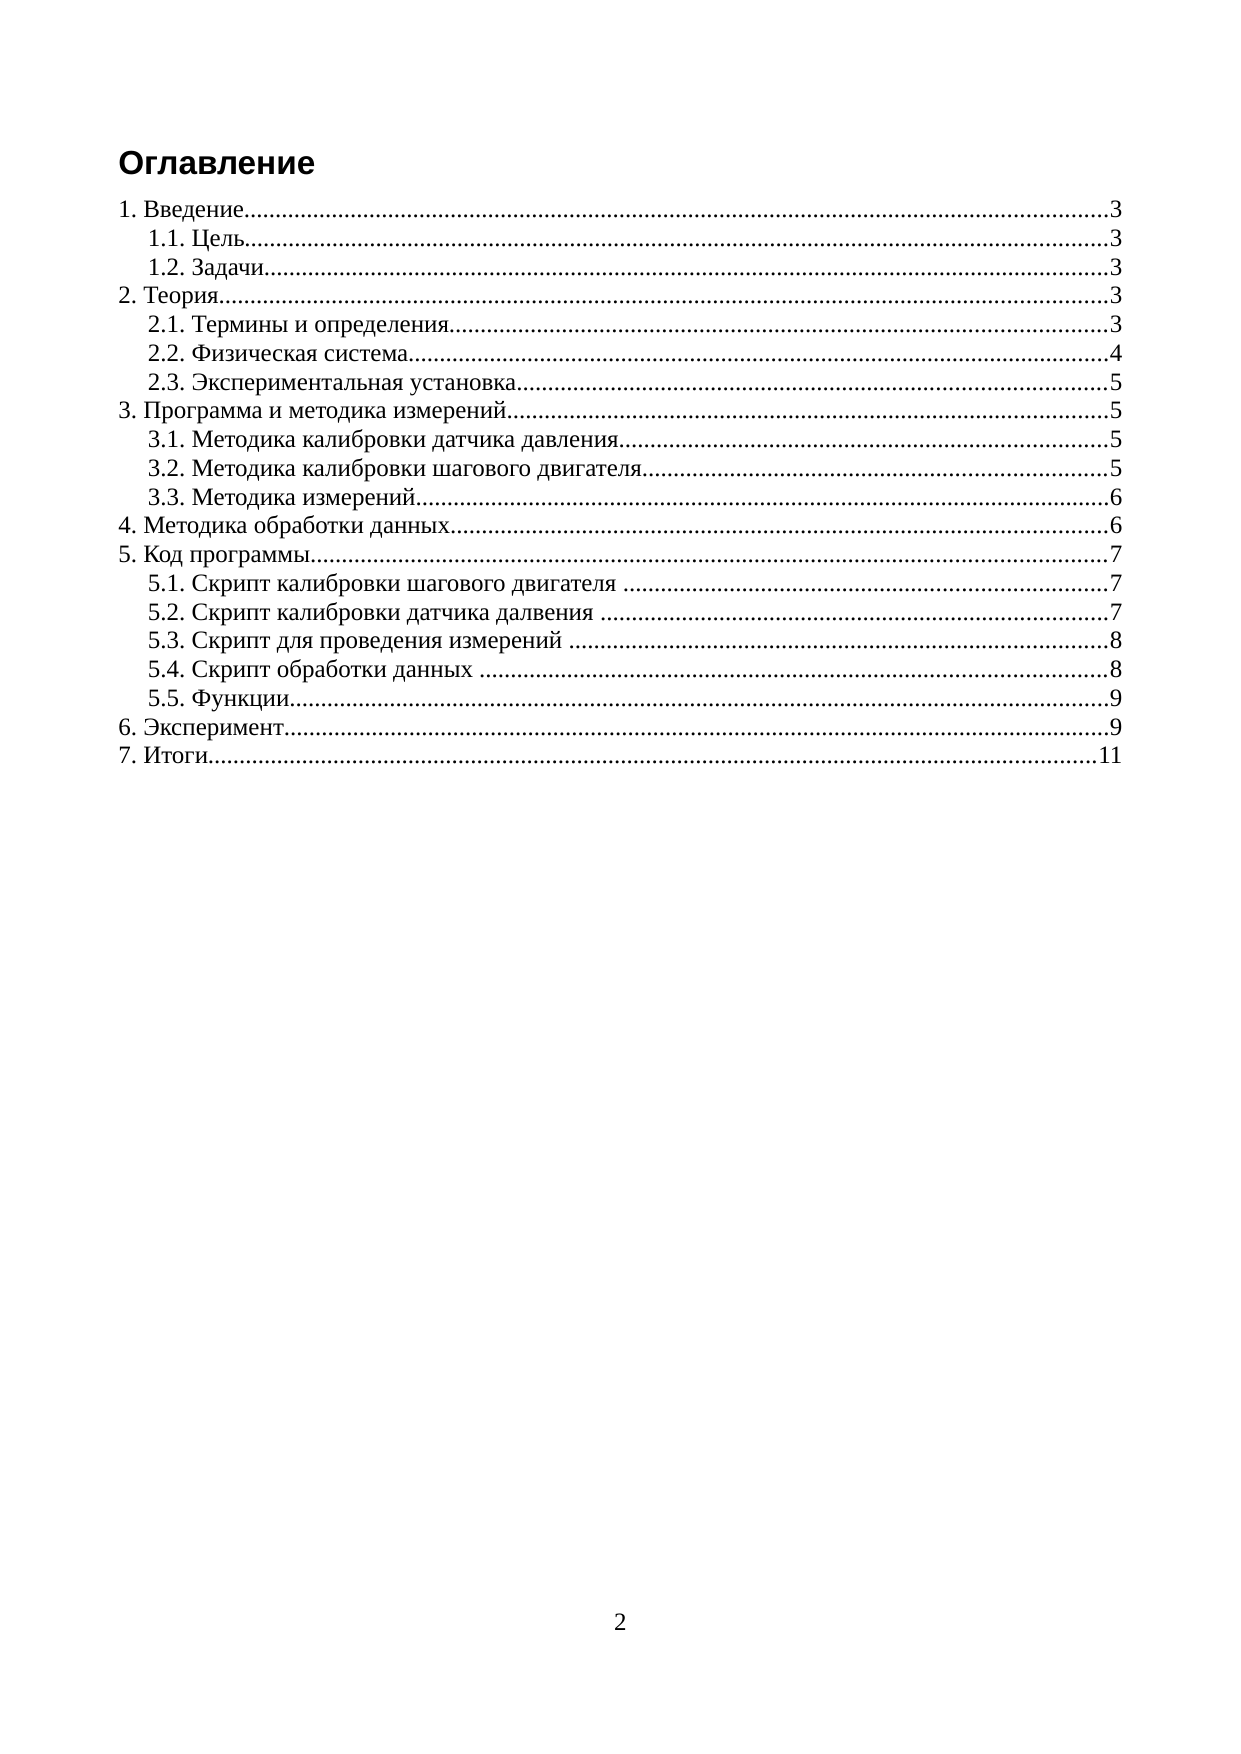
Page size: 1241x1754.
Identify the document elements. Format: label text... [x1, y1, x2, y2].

text 3.3. Методика измерений 6 [148, 482, 1122, 510]
text 5.1. Скрипт калибровки шагового двигателя 7 [148, 568, 1122, 597]
text 5.4. Скрипт обработки данных 8 [148, 654, 1122, 683]
text 2.3. Экспериментальная установка 5 [148, 367, 1122, 395]
text 6. Эксперимент 9 [118, 712, 1122, 740]
text 2. Теория 3 [118, 280, 1122, 309]
subtitle Оглавление [118, 143, 1122, 182]
text 5.2. Скрипт калибровки датчика далвения 7 [148, 597, 1122, 625]
text 1.1. Цель 3 [148, 223, 1122, 252]
text 7. Итоги 11 [118, 740, 1122, 769]
text 2.1. Термины и определения 3 [148, 309, 1122, 338]
text 4. Методика обработки данных 6 [118, 510, 1122, 539]
text 5.5. Функции 9 [148, 683, 1122, 712]
text 3. Программа и методика измерений 5 [118, 395, 1122, 424]
text 3.2. Методика калибровки шагового двигателя 5 [148, 453, 1122, 482]
text 1. Введение 3 [118, 194, 1122, 223]
text 5. Код программы 7 [118, 539, 1122, 568]
text 1.2. Задачи 3 [148, 252, 1122, 280]
text 2.2. Физическая система 4 [148, 338, 1122, 367]
text 5.3. Скрипт для проведения измерений 8 [148, 625, 1122, 654]
text 3.1. Методика калибровки датчика давления 5 [148, 424, 1122, 453]
